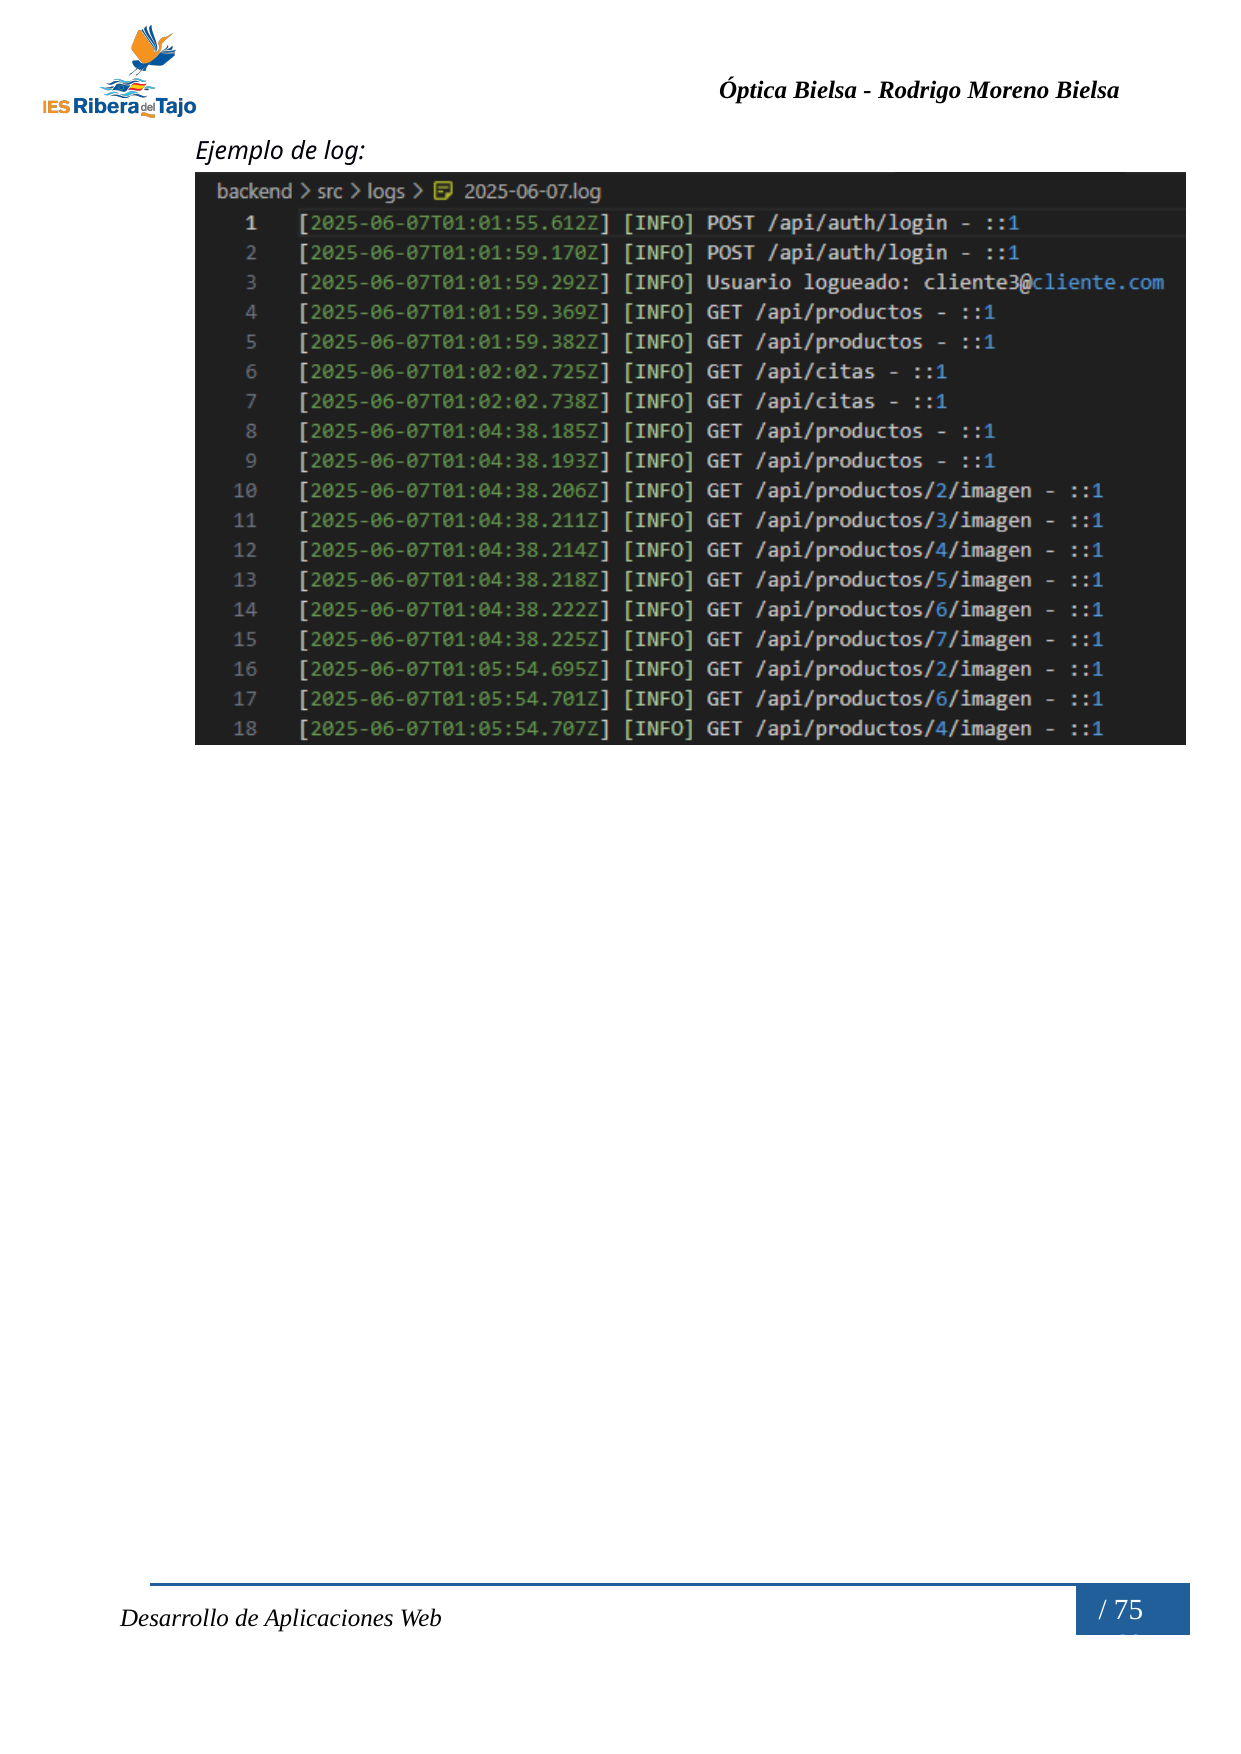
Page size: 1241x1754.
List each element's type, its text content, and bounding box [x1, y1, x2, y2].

list Ejemplo de log: [195, 132, 1122, 167]
